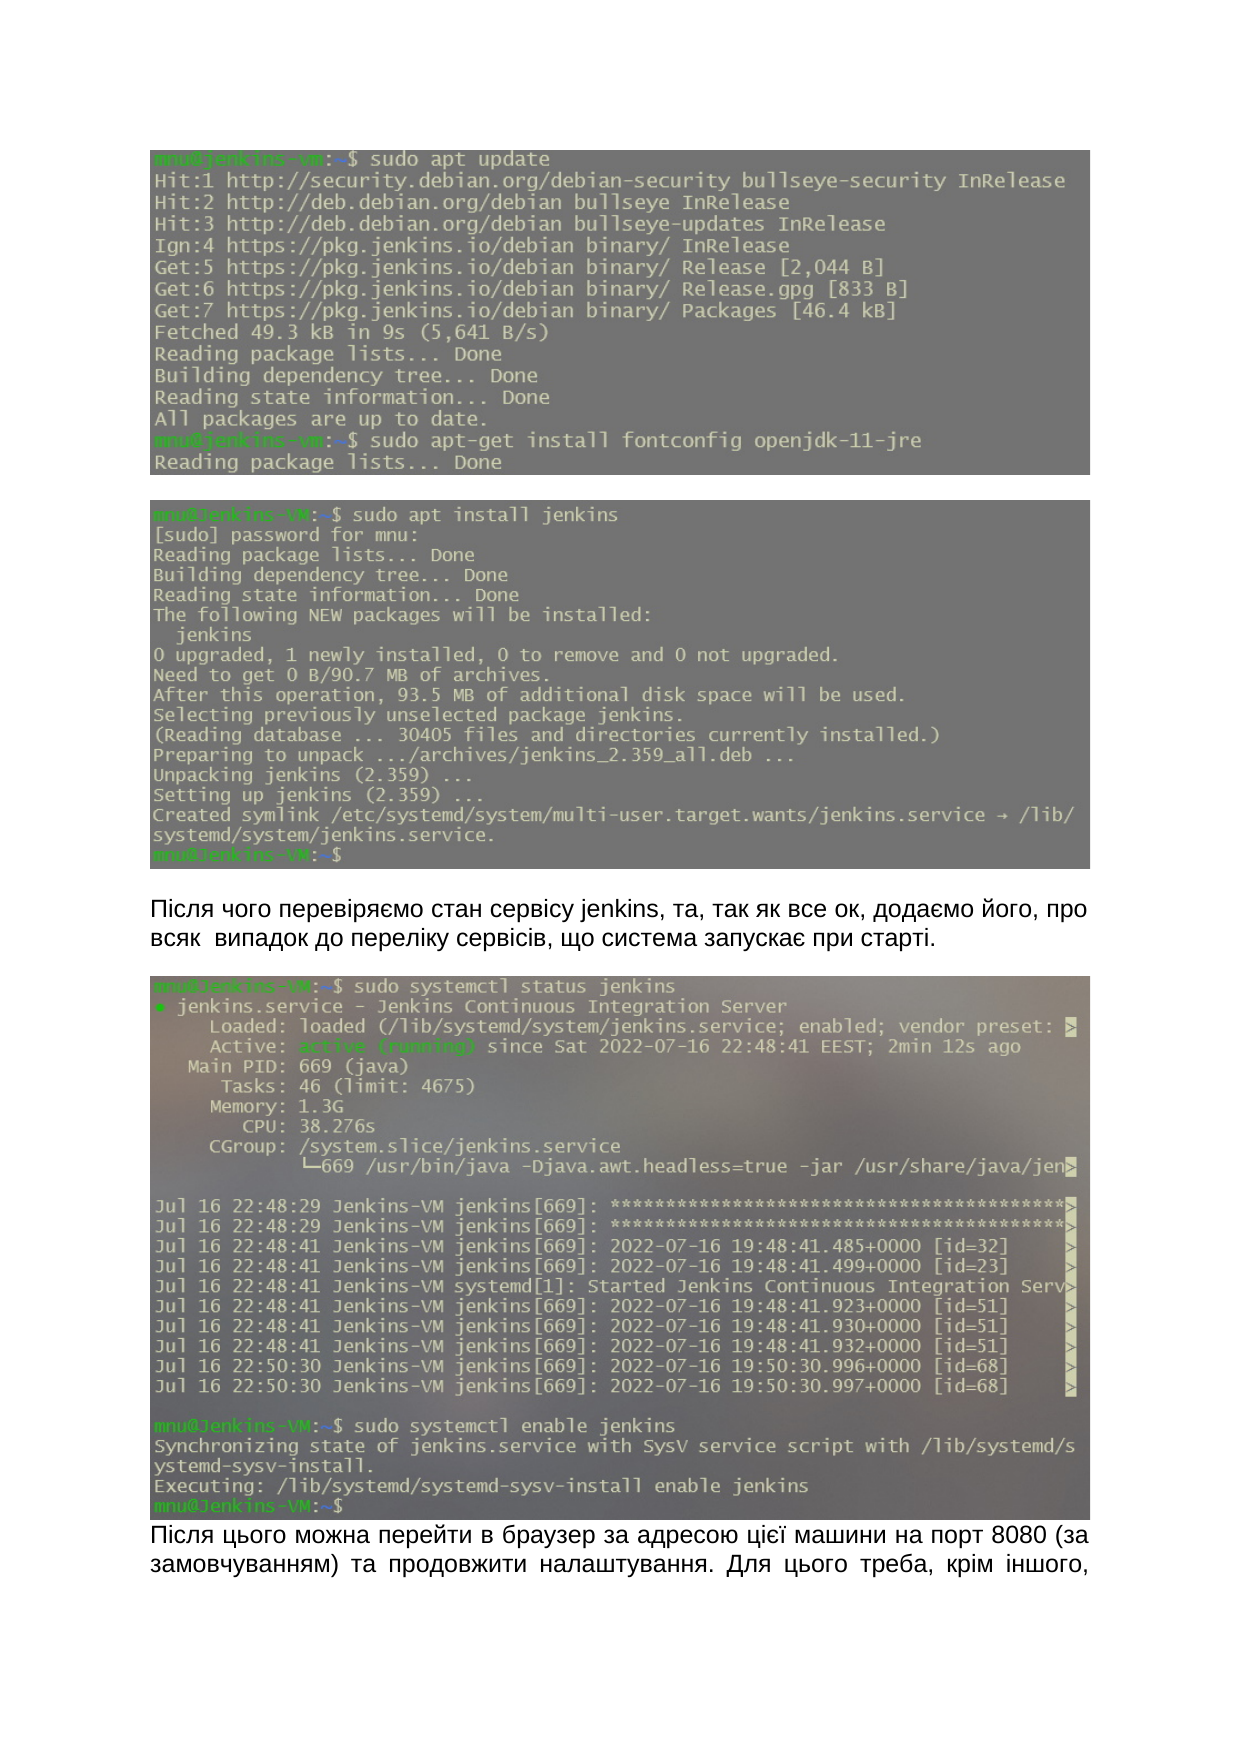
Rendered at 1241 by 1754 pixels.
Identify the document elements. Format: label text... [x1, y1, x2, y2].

picture [150, 500, 1091, 869]
text Після цього можна перейти в браузер за адресою цієї машини на порт 8080 (за замовчуванням) та продовжити налаштування. Для цього треба, крім іншого, [150, 1520, 1090, 1577]
picture [150, 976, 1091, 1520]
text Після чого перевіряємо стан сервісу jenkins, та, так як все ок, додаємо його, про всяк випадок до переліку сервісів, що система запускає при старті. [150, 894, 1090, 951]
picture [150, 150, 1091, 475]
